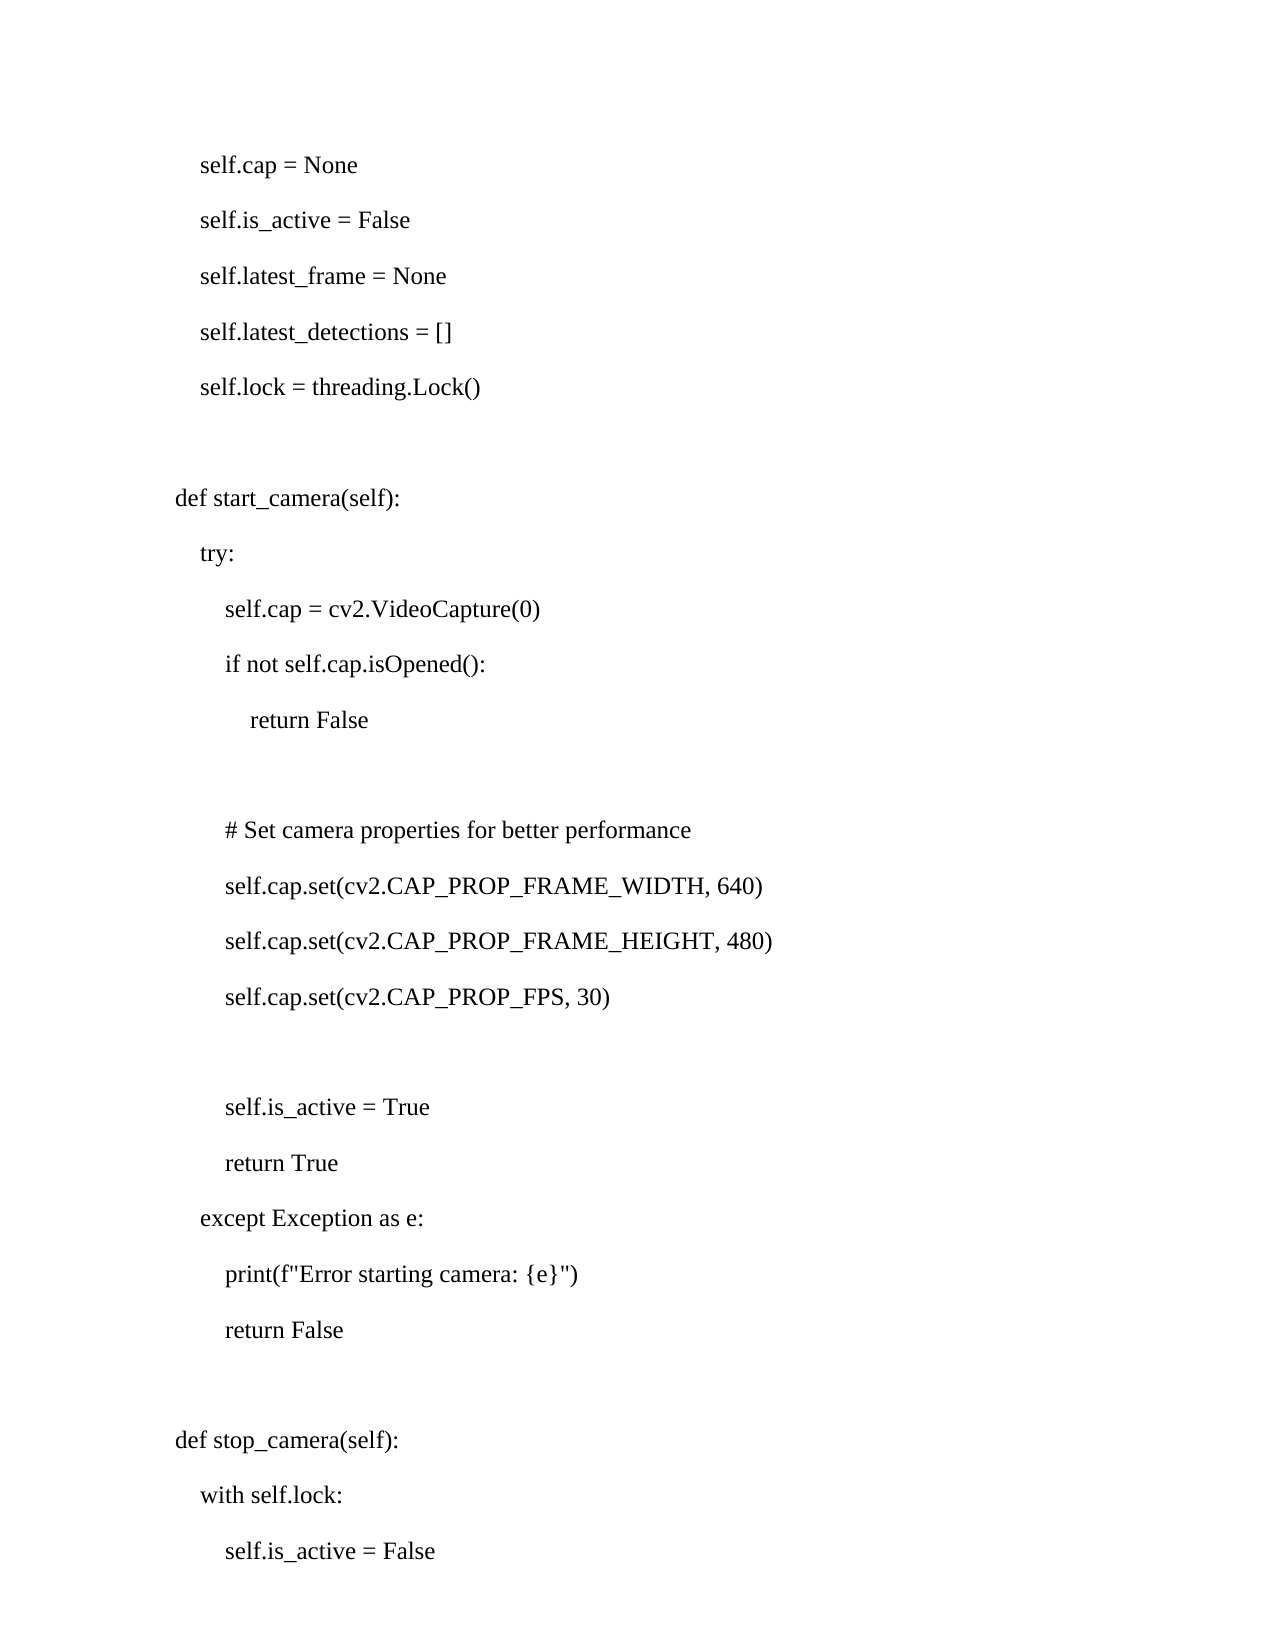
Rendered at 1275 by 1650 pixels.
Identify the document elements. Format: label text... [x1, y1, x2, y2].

text self.cap = cv2.VideoCapture(0) [150, 594, 1125, 623]
text self.is_active = False [150, 1536, 1125, 1565]
text self.is_active = True [150, 1092, 1125, 1121]
text self.cap = None [150, 150, 1125, 179]
text self.cap.set(cv2.CAP_PROP_FPS, 30) [150, 982, 1125, 1011]
text return False [150, 705, 1125, 734]
text self.is_active = False [150, 206, 1125, 234]
text self.cap.set(cv2.CAP_PROP_FRAME_HEIGHT, 480) [150, 926, 1125, 955]
text # Set camera properties for better performance [150, 815, 1125, 844]
text self.latest_frame = None [150, 261, 1125, 290]
text return False [150, 1315, 1125, 1343]
text with self.lock: [150, 1480, 1125, 1509]
text print(f"Error starting camera: {e}") [150, 1259, 1125, 1288]
text except Exception as e: [150, 1203, 1125, 1232]
text def start_camera(self): [150, 483, 1125, 511]
text self.cap.set(cv2.CAP_PROP_FRAME_WIDTH, 640) [150, 871, 1125, 899]
text def stop_camera(self): [150, 1425, 1125, 1453]
text return True [150, 1148, 1125, 1177]
text try: [150, 538, 1125, 567]
text self.latest_detections = [] [150, 317, 1125, 346]
text self.lock = threading.Lock() [150, 372, 1125, 401]
text if not self.cap.isOpened(): [150, 649, 1125, 678]
